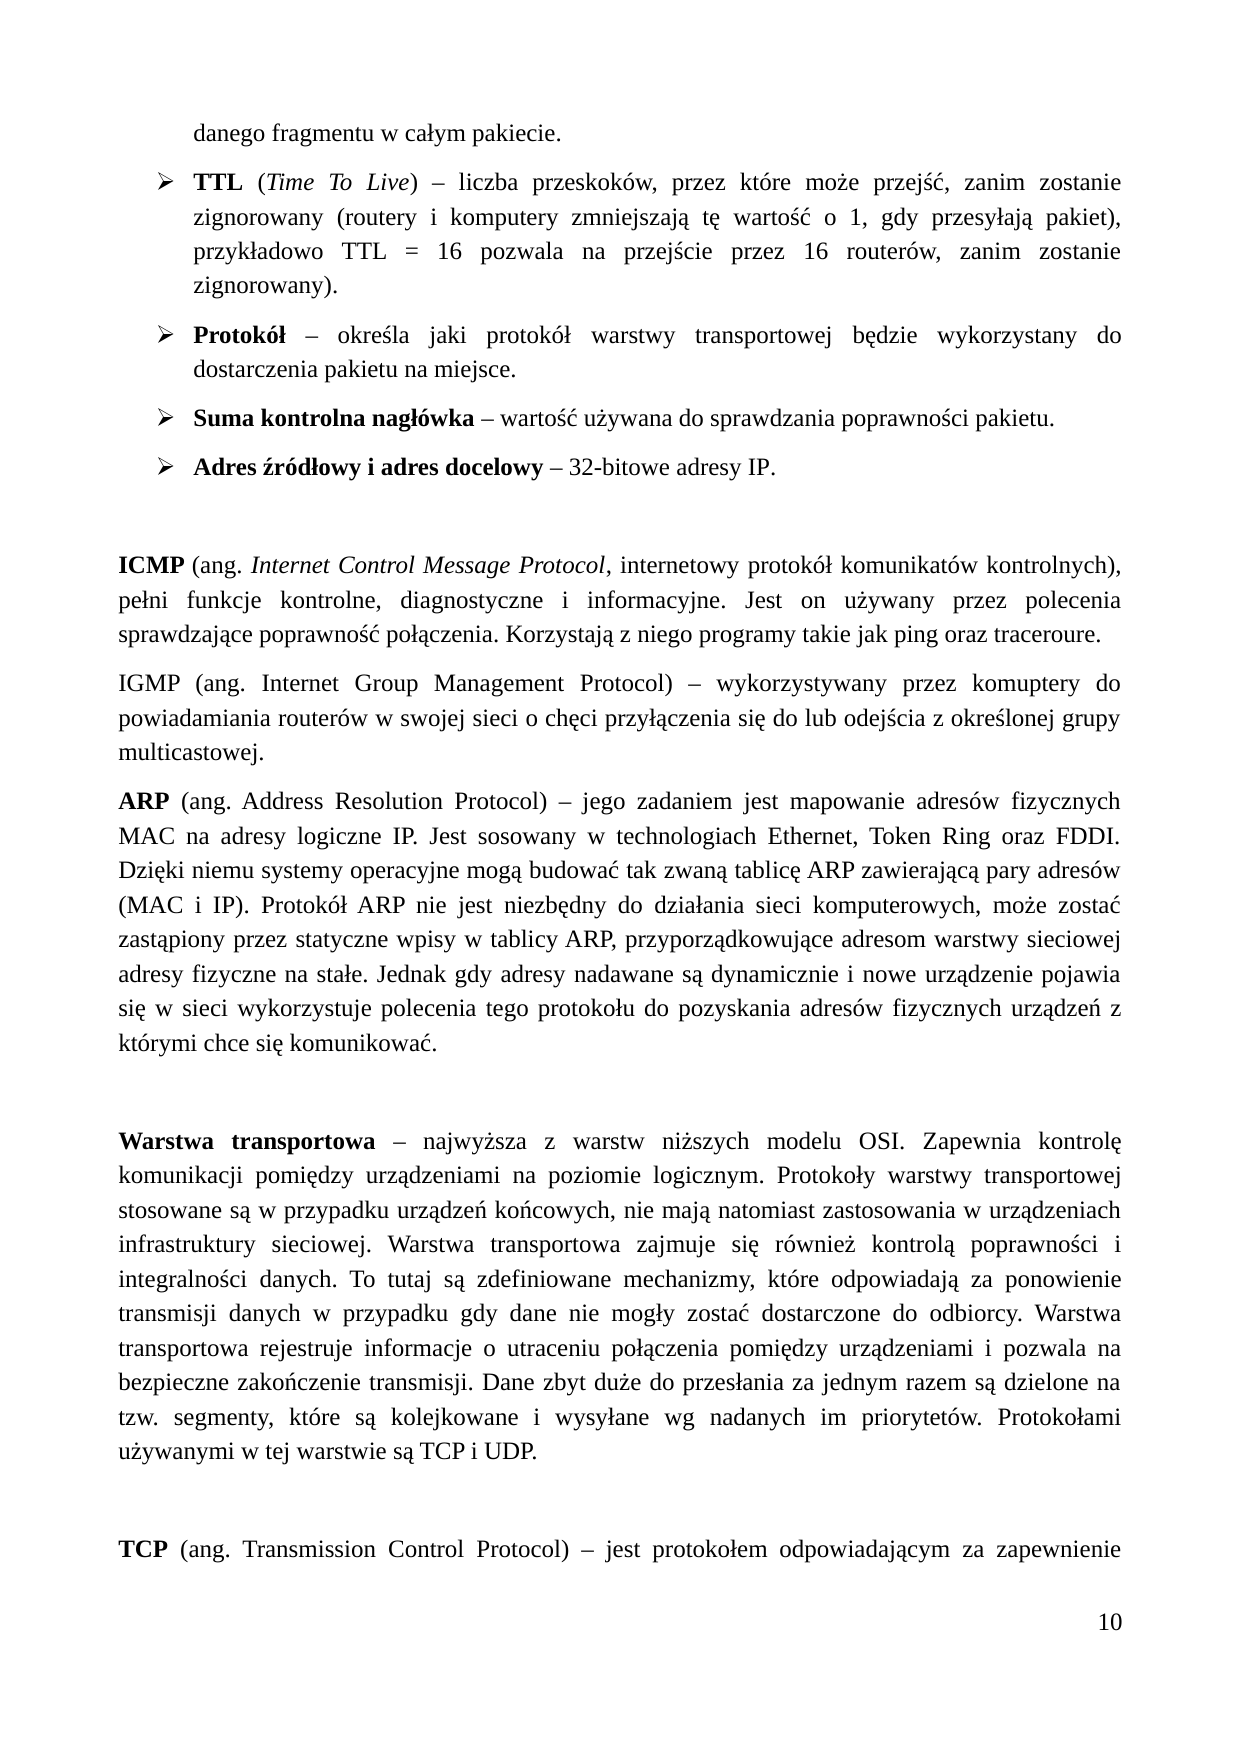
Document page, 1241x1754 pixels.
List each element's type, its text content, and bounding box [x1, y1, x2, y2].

text TCP (ang. Transmission Control Protocol) – jest protokołem odpowiadającym za zapewnienie [118, 1534, 1122, 1563]
list Adres źródłowy i adres docelowy – 32-bitowe adresy IP. [156, 452, 1122, 481]
list danego fragmentu w całym pakiecie. [156, 118, 1122, 147]
text ICMP (ang. Internet Control Message Protocol, internetowy protokół komunikatów kontrolnych), pełni funkcje kontrolne, diagnostyczne i informacyjne. Jest on używany przez polecenia sprawdzające poprawność połączenia. Korzystają z niego programy takie jak ping oraz traceroure. [118, 550, 1122, 648]
text Warstwa transportowa – najwyższa z warstw niższych modelu OSI. Zapewnia kontrolę komunikacji pomiędzy urządzeniami na poziomie logicznym. Protokoły warstwy transportowej stosowane są w przypadku urządzeń końcowych, nie mają natomiast zastosowania w urządzeniach infrastruktury sieciowej. Warstwa transportowa zajmuje się również kontrolą poprawności i integralności danych. To tutaj są zdefiniowane mechanizmy, które odpowiadają za ponowienie transmisji danych w przypadku gdy dane nie mogły zostać dostarczone do odbiorcy. Warstwa transportowa rejestruje informacje o utraceniu połączenia pomiędzy urządzeniami i pozwala na bezpieczne zakończenie transmisji. Dane zbyt duże do przesłania za jednym razem są dzielone na tzw. segmenty, które są kolejkowane i wysyłane wg nadanych im priorytetów. Protokołami używanymi w tej warstwie są TCP i UDP. [118, 1126, 1122, 1465]
list TTL (Time To Live) – liczba przeskoków, przez które może przejść, zanim zostanie zignorowany (routery i komputery zmniejszają tę wartość o 1, gdy przesyłają pakiet), przykładowo TTL = 16 pozwala na przejście przez 16 routerów, zanim zostanie zignorowany). [156, 167, 1122, 299]
text IGMP (ang. Internet Group Management Protocol) – wykorzystywany przez komuptery do powiadamiania routerów w swojej sieci o chęci przyłączenia się do lub odejścia z określonej grupy multicastowej. [118, 668, 1122, 766]
list Suma kontrolna nagłówka – wartość używana do sprawdzania poprawności pakietu. [156, 403, 1122, 432]
text ARP (ang. Address Resolution Protocol) – jego zadaniem jest mapowanie adresów fizycznych MAC na adresy logiczne IP. Jest sosowany w technologiach Ethernet, Token Ring oraz FDDI. Dzięki niemu systemy operacyjne mogą budować tak zwaną tablicę ARP zawierającą pary adresów (MAC i IP). Protokół ARP nie jest niezbędny do działania sieci komputerowych, może zostać zastąpiony przez statyczne wpisy w tablicy ARP, przyporządkowujące adresom warstwy sieciowej adresy fizyczne na stałe. Jednak gdy adresy nadawane są dynamicznie i nowe urządzenie pojawia się w sieci wykorzystuje polecenia tego protokołu do pozyskania adresów fizycznych urządzeń z którymi chce się komunikować. [118, 786, 1122, 1057]
list Protokół – określa jaki protokół warstwy transportowej będzie wykorzystany do dostarczenia pakietu na miejsce. [156, 320, 1122, 383]
